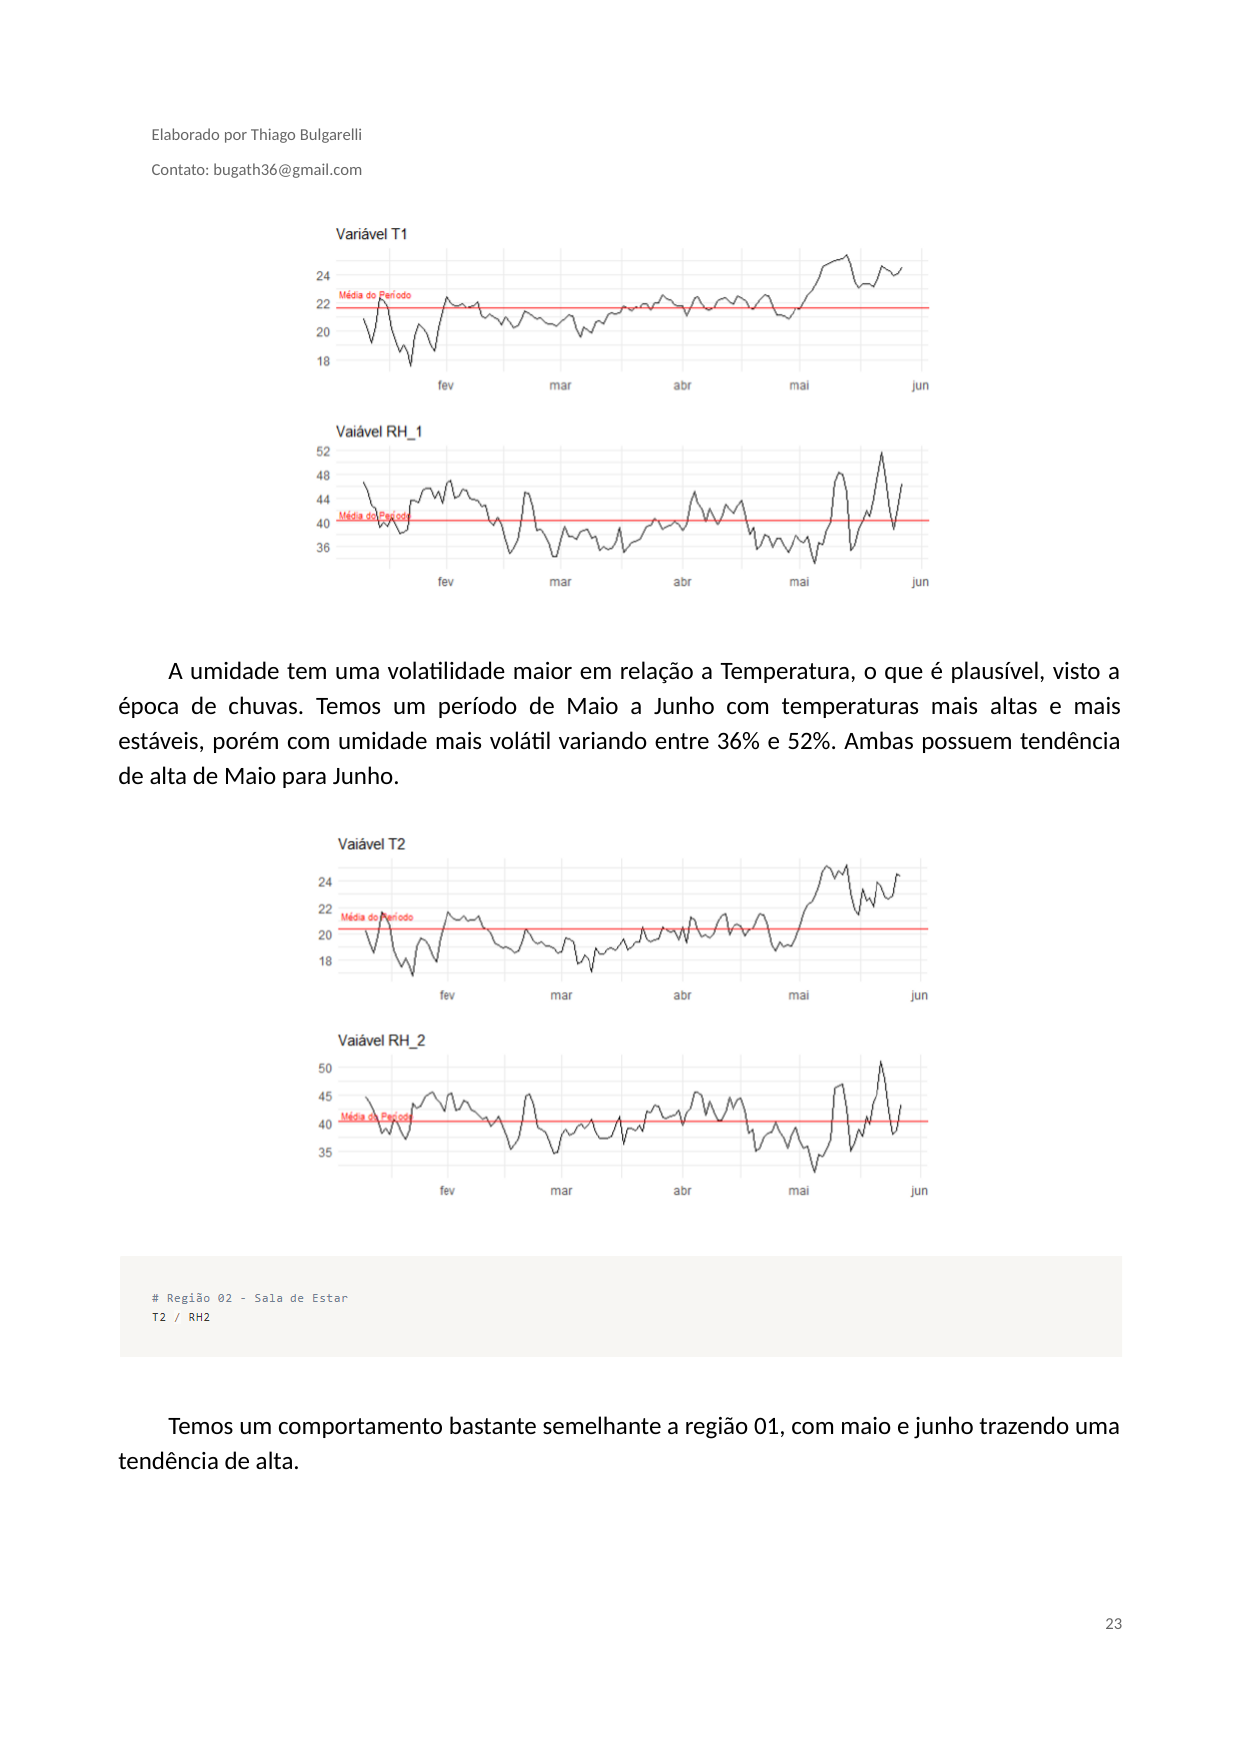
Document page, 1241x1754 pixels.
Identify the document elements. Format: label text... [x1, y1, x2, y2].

text A umidade tem uma volatilidade maior em relação a Temperatura, o que é plausível, visto a época de chuvas. Temos um período de Maio a Junho com temperaturas mais altas e mais estáveis, porém com umidade mais volátil variando entre 36% e 52%. Ambas possuem tendência de alta de Maio para Junho. [118, 655, 1122, 791]
text Temos um comportamento bastante semelhante a região 01, com maio e junho trazendo uma tendência de alta. [118, 1410, 1122, 1476]
picture [303, 819, 946, 1200]
picture [118, 1256, 1123, 1357]
picture [292, 209, 948, 614]
